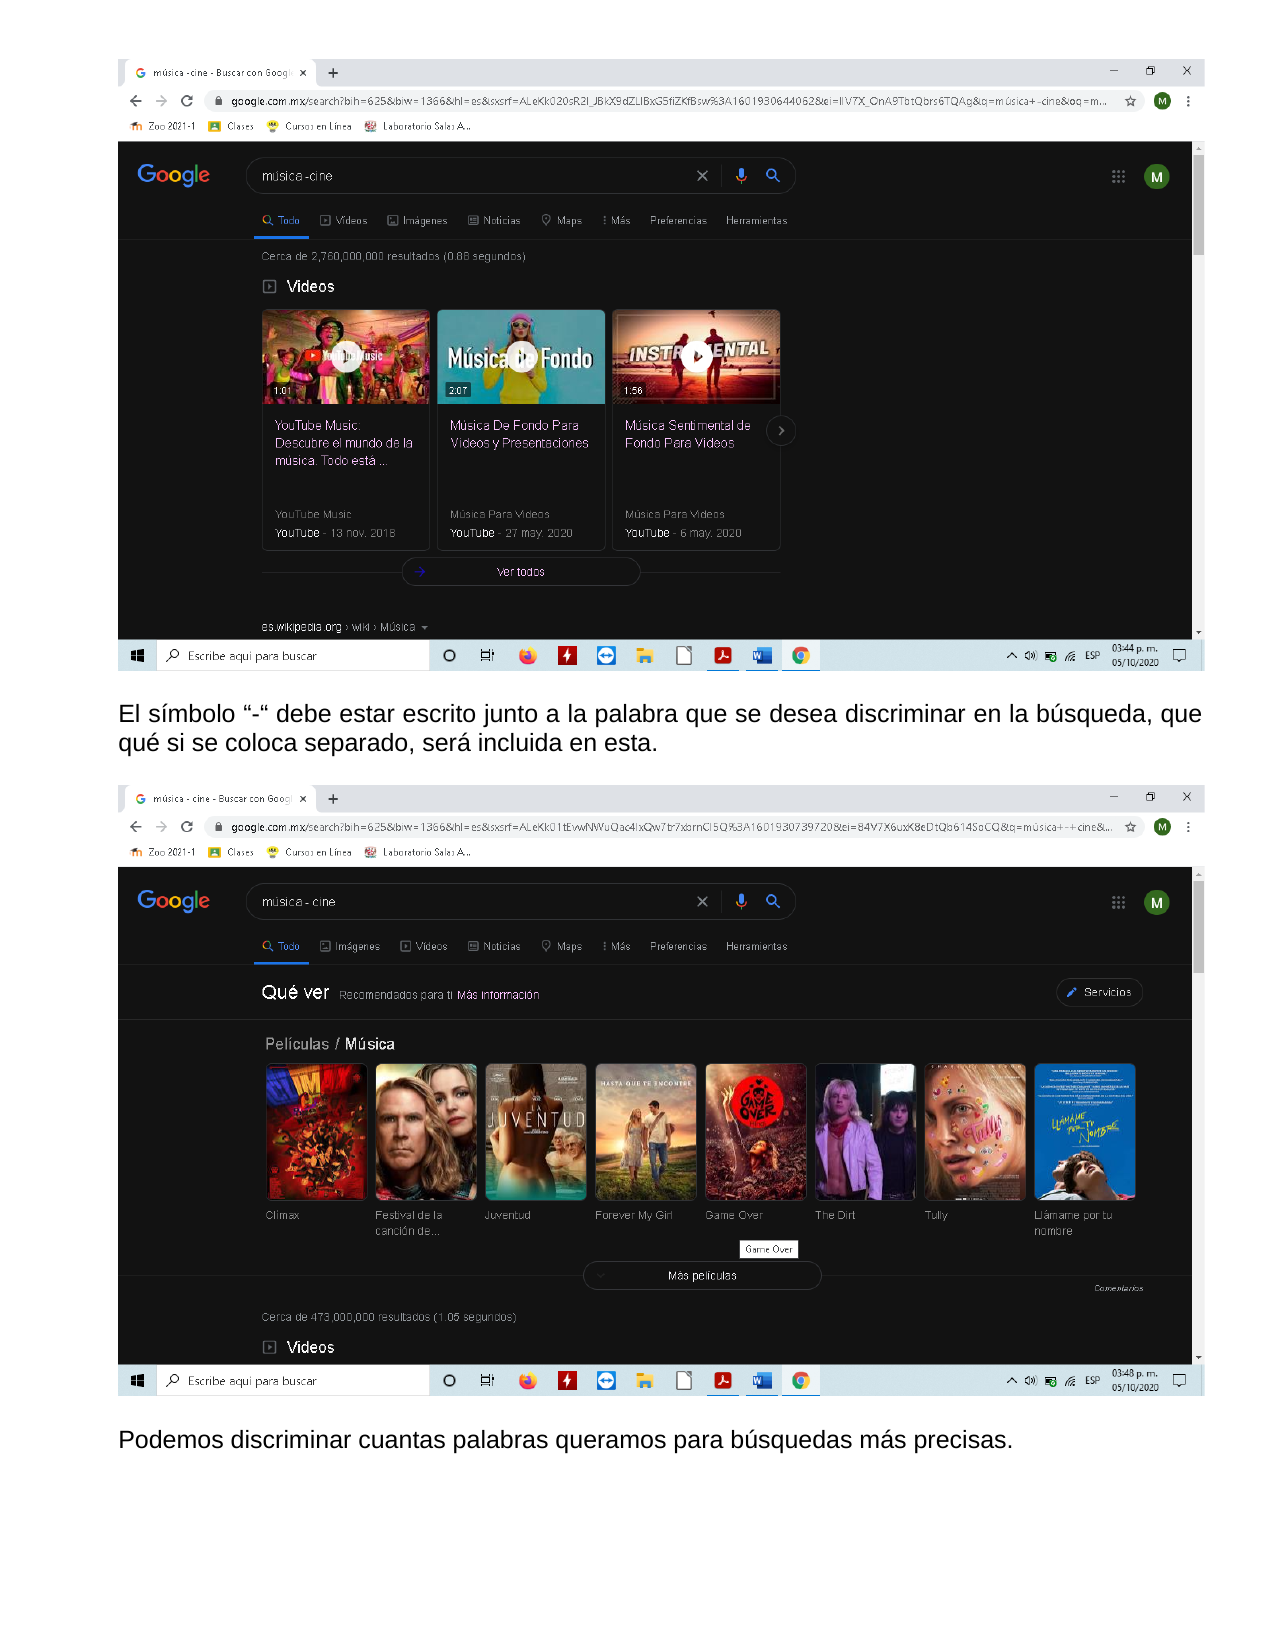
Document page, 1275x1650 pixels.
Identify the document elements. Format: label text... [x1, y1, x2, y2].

text El símbolo “-“ debe estar escrito junto a la palabra que se desea discriminar en la búsqueda, que qué si se coloca separado, será incluida en esta. [118, 699, 1205, 756]
text Podemos discriminar cuantas palabras queramos para búsquedas más precisas. [118, 1425, 1205, 1453]
